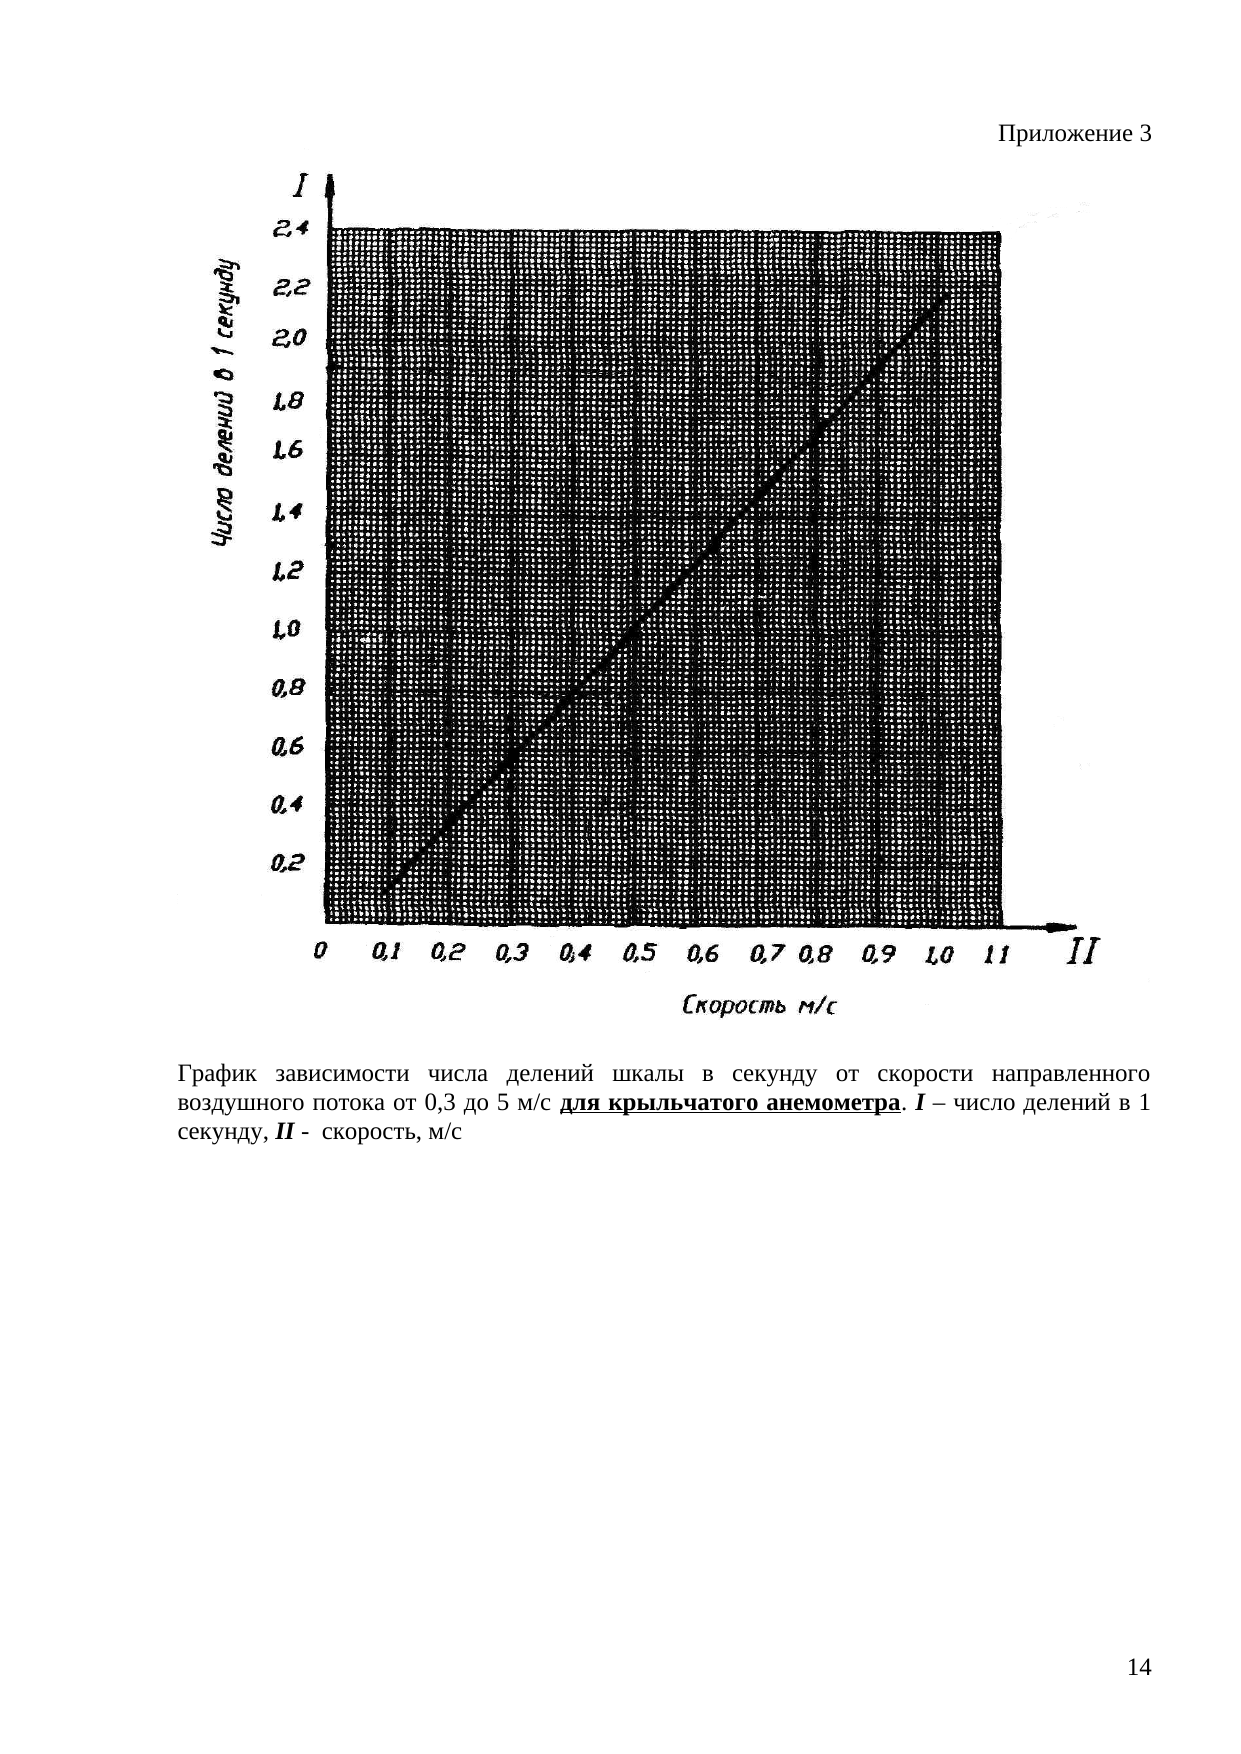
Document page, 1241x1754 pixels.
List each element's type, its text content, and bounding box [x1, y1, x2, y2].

picture [177, 147, 1150, 1059]
text График зависимости числа делений шкалы в секунду от скорости направленного воздушного потока от 0,3 до 5 м/с для крыльчатого анемометра. I – число делений в 1 секунду, II - скорость, м/с [177, 1058, 1152, 1144]
subtitle Приложение 3 [177, 118, 1152, 147]
